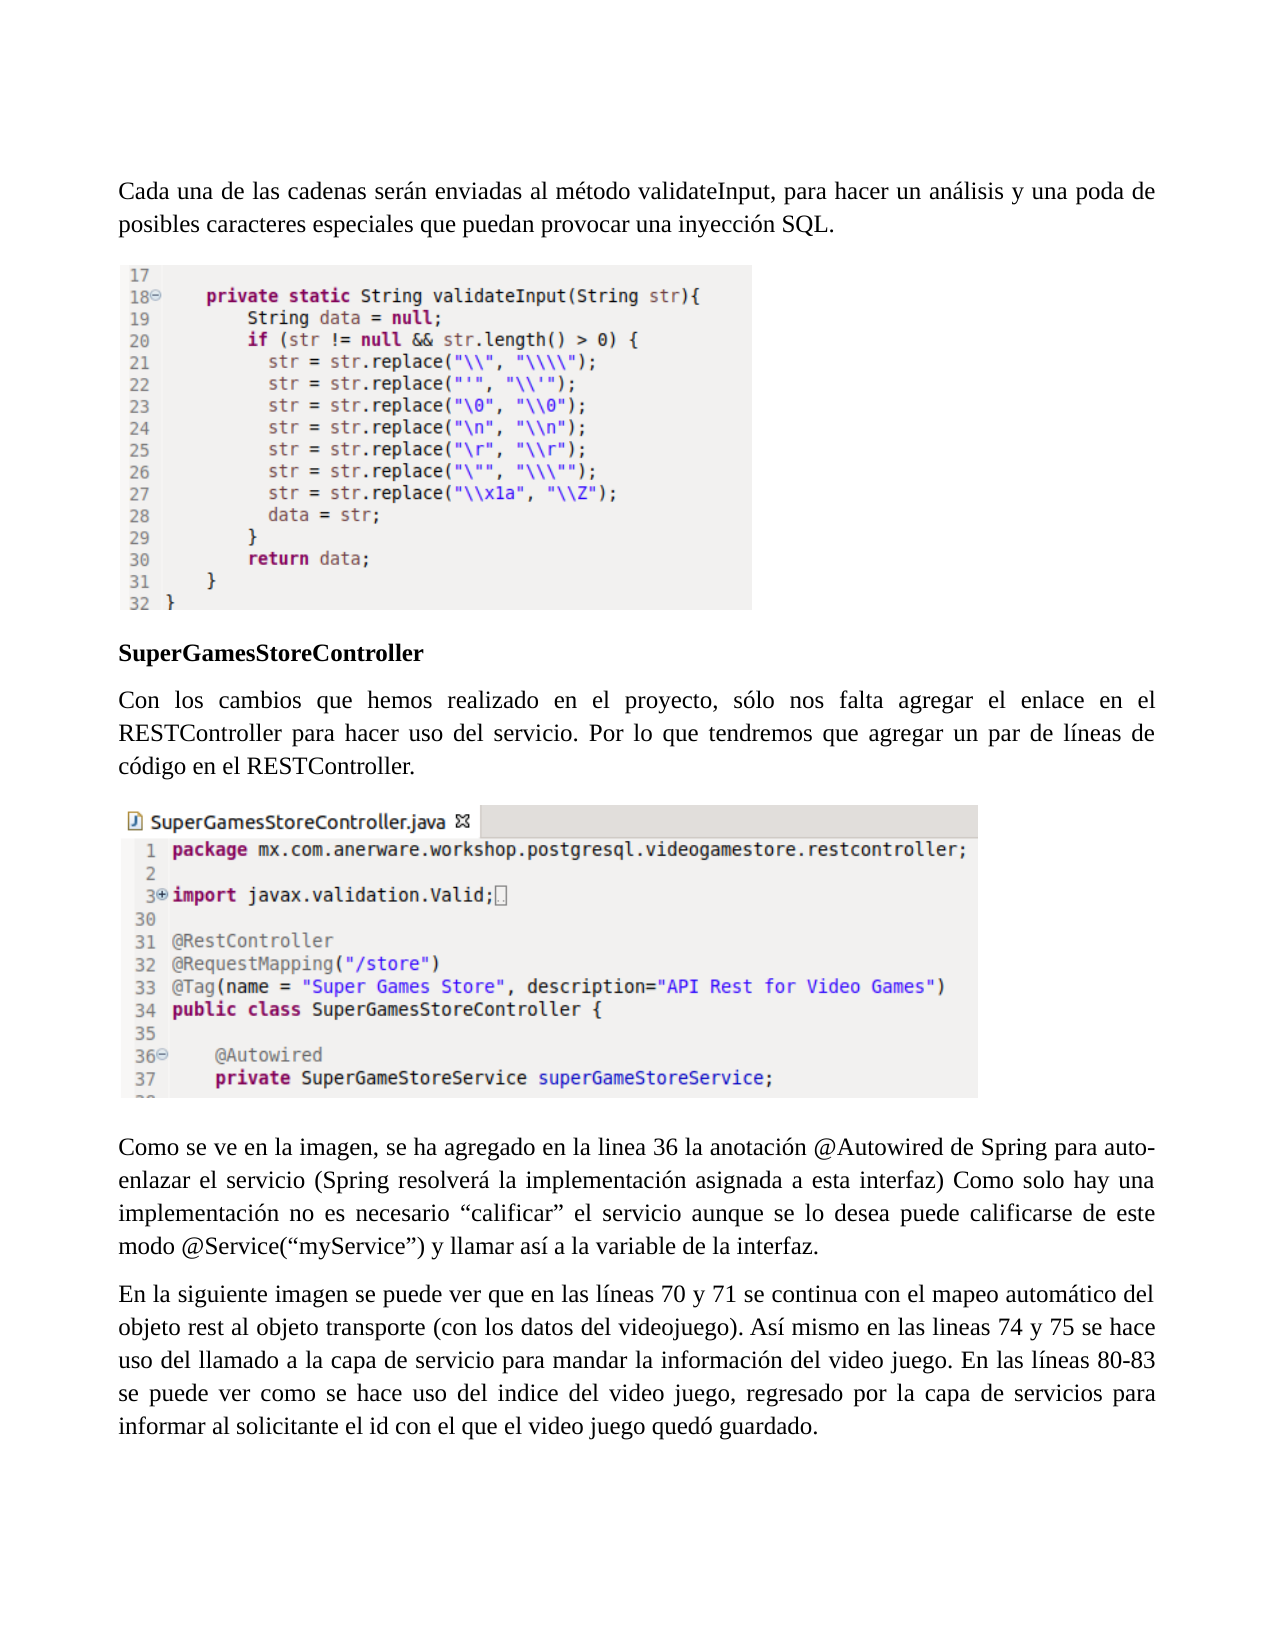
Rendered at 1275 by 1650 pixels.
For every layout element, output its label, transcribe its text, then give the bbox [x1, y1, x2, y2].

text SuperGamesStoreController [118, 638, 1157, 667]
text Como se ve en la imagen, se ha agregado en la linea 36 la anotación @Autowired de Spring para auto-enlazar el servicio (Spring resolverá la implementación asignada a esta interfaz) Como solo hay una implementación no es necesario “calificar” el servicio aunque se lo desea puede calificarse de este modo @Service(“myService”) y llamar así a la variable de la interfaz. [118, 1132, 1157, 1260]
picture [120, 805, 978, 1098]
text Cada una de las cadenas serán enviadas al método validateInput, para hacer un análisis y una poda de posibles caracteres especiales que puedan provocar una inyección SQL. [118, 176, 1157, 238]
picture [120, 265, 752, 610]
text En la siguiente imagen se puede ver que en las líneas 70 y 71 se continua con el mapeo automático del objeto rest al objeto transporte (con los datos del videojuego). Así mismo en las lineas 74 y 75 se hace uso del llamado a la capa de servicio para mandar la información del video juego. En las líneas 80-83 se puede ver como se hace uso del indice del video juego, regresado por la capa de servicios para informar al solicitante el id con el que el video juego quedó guardado. [118, 1279, 1157, 1440]
text Con los cambios que hemos realizado en el proyecto, sólo nos falta agregar el enlace en el RESTController para hacer uso del servicio. Por lo que tendremos que agregar un par de líneas de código en el RESTController. [118, 685, 1157, 780]
